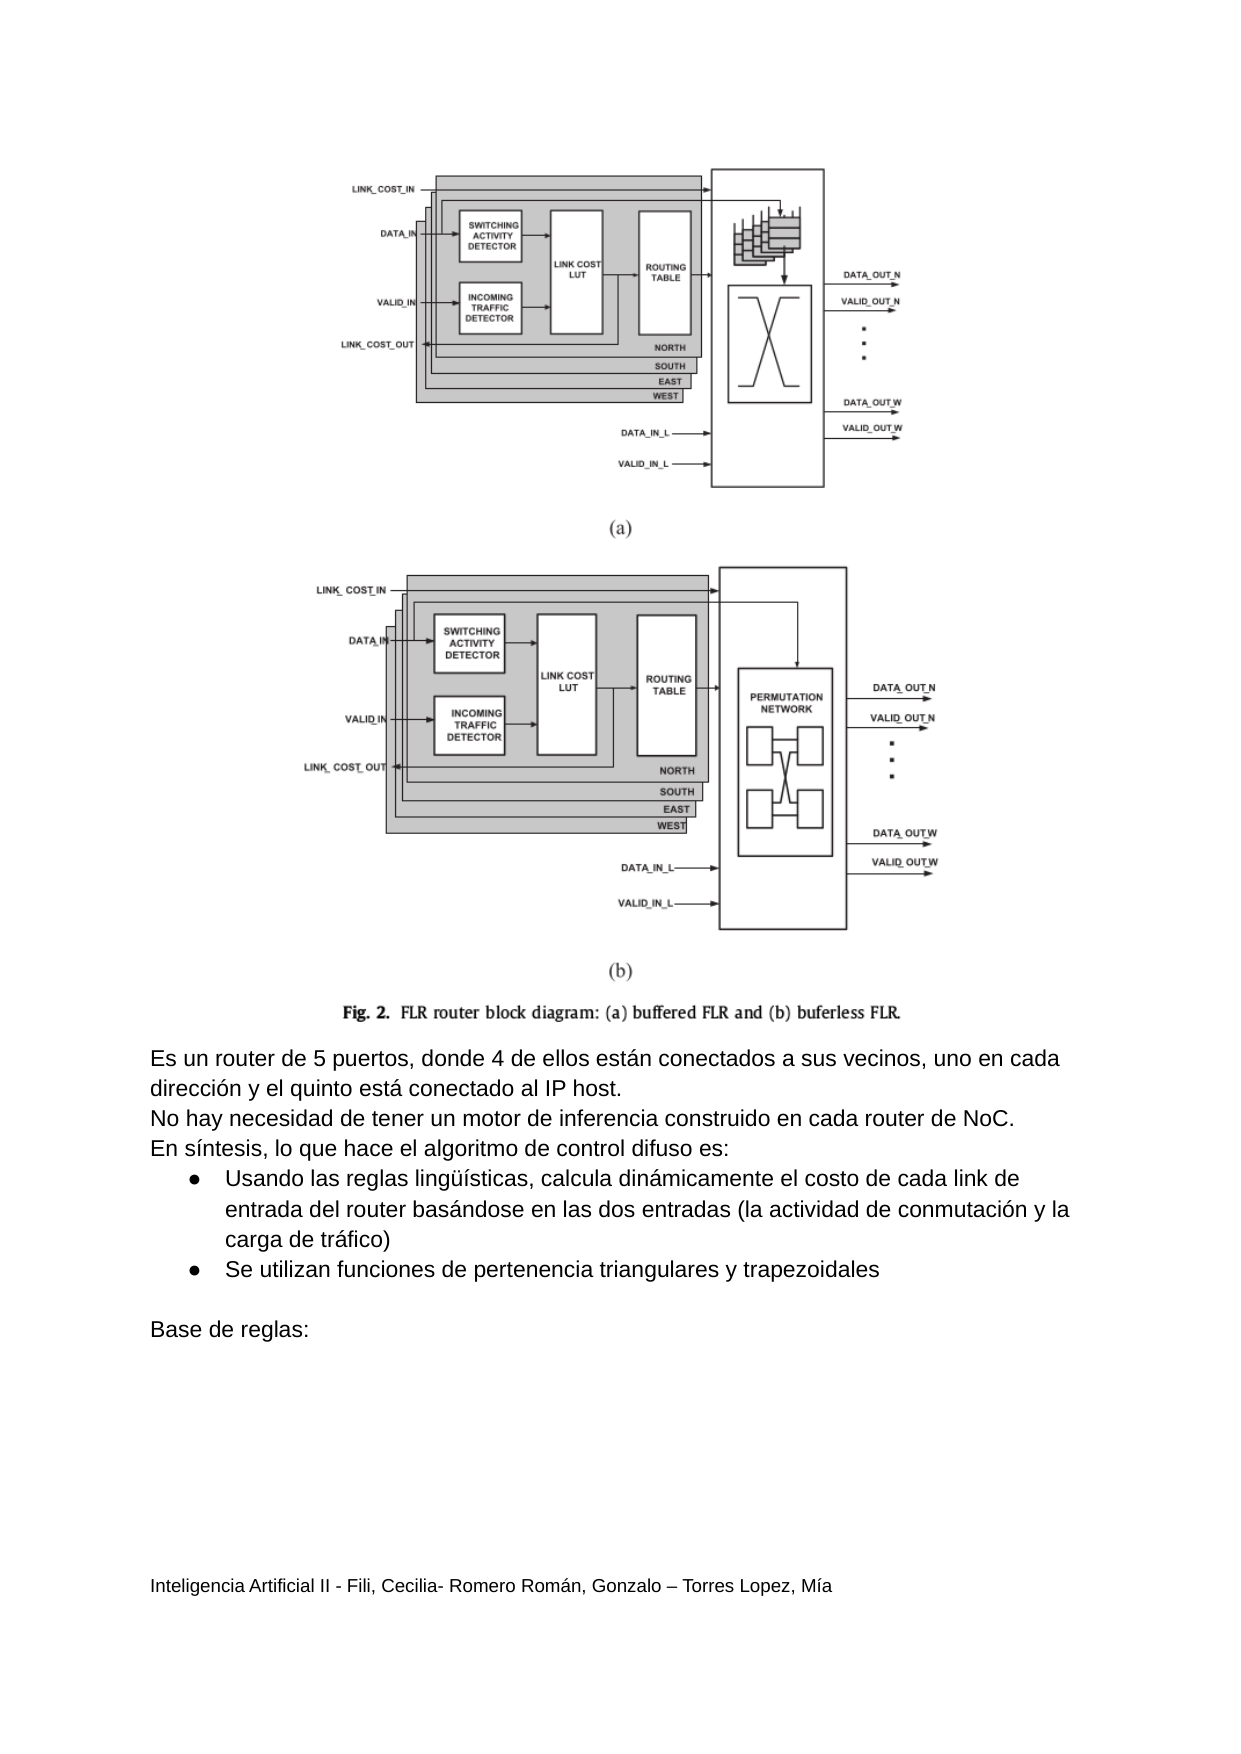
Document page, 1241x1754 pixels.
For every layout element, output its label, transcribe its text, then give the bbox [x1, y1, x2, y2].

text Es un router de 5 puertos, donde 4 de ellos están conectados a sus vecinos, uno en cada dirección y el quinto está conectado al IP host. [150, 1044, 1090, 1101]
list Usando las reglas lingüísticas, calcula dinámicamente el costo de cada link de entrada del router basándose en las dos entradas (la actividad de conmutación y la carga de tráfico) [187, 1165, 1090, 1252]
text En síntesis, lo que hace el algoritmo de control difuso es: [150, 1135, 1090, 1162]
text No hay necesidad de tener un motor de inferencia construido en cada router de NoC. [150, 1105, 1090, 1131]
picture [283, 150, 391, 1041]
list Se utilizan funciones de pertenencia triangulares y trapezoidales [187, 1256, 1090, 1282]
text Base de reglas: [150, 1316, 1090, 1343]
